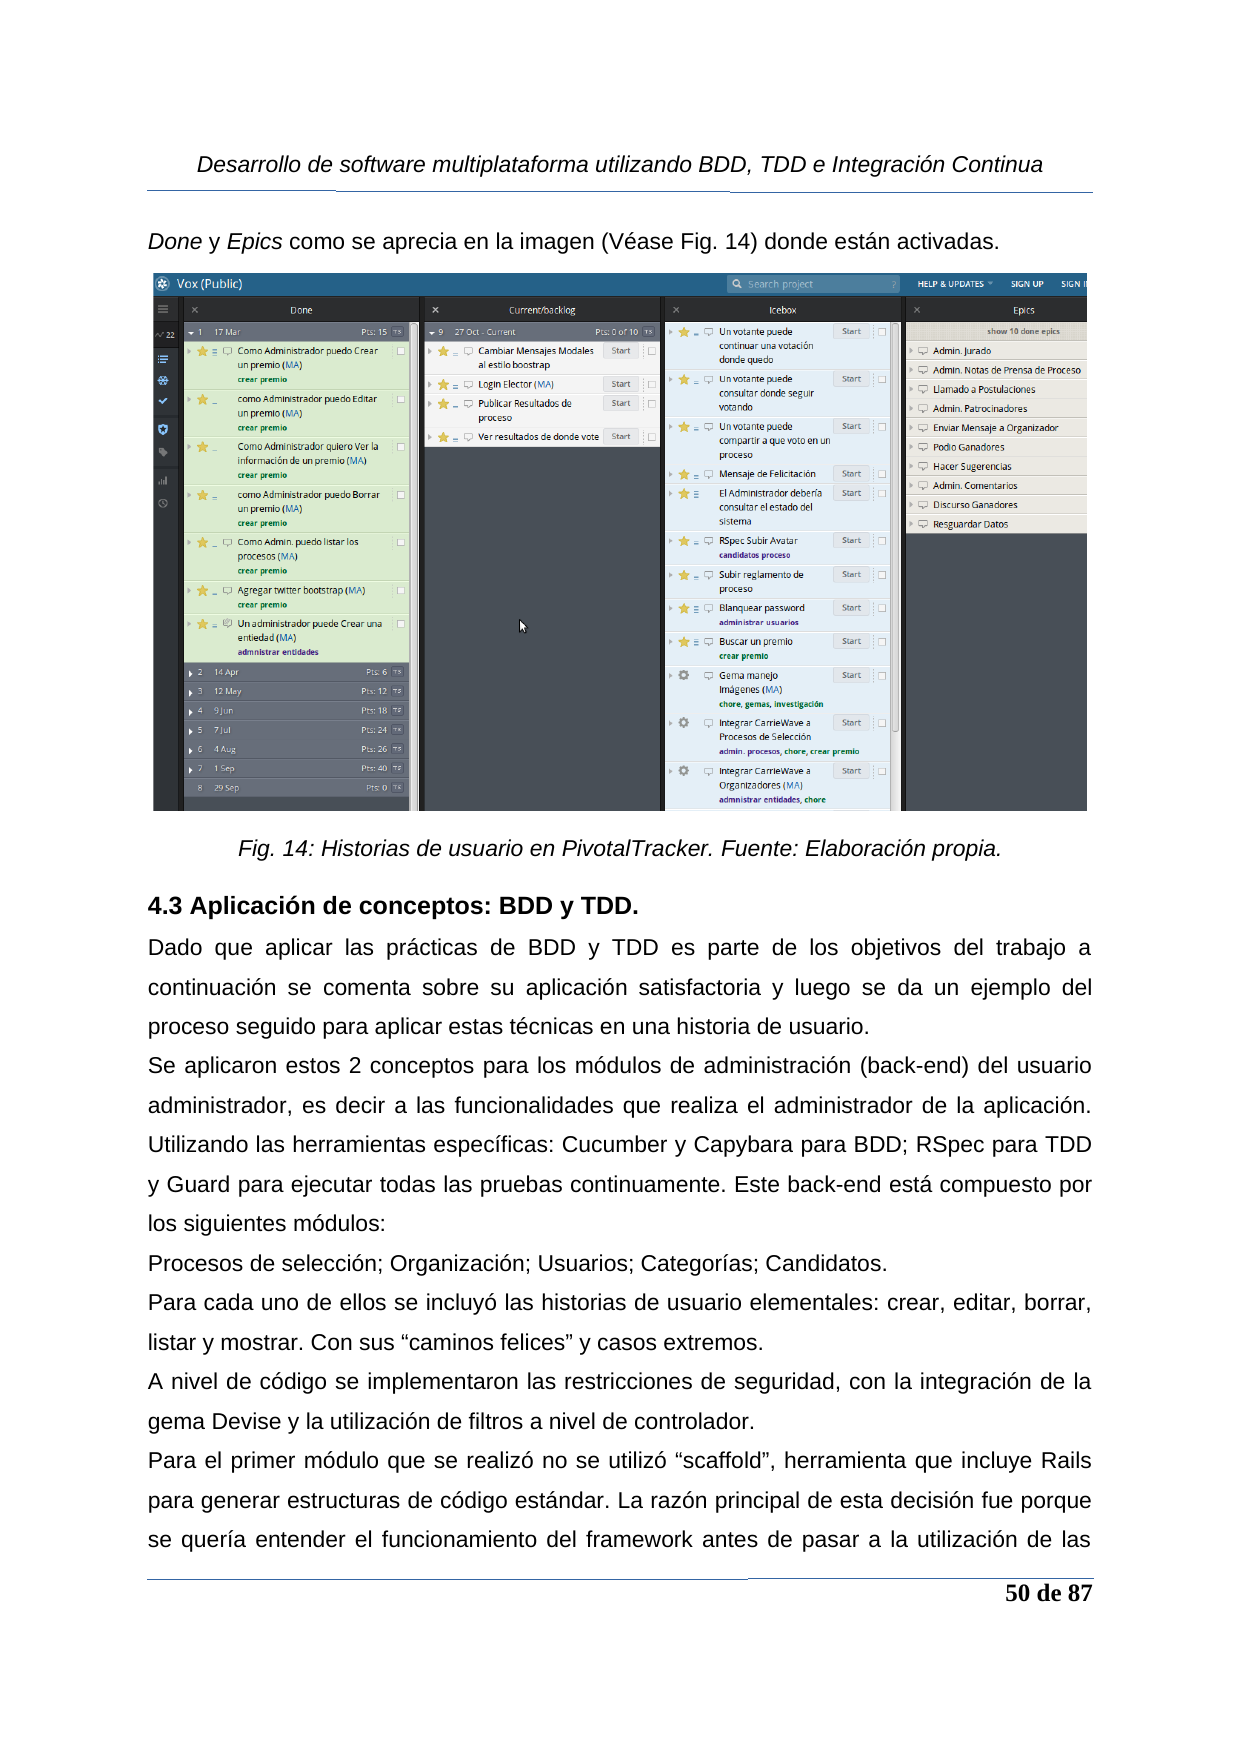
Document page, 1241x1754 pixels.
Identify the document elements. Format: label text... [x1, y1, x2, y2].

picture [153, 273, 1087, 811]
text Dado que aplicar las prácticas de BDD y TDD es parte de los objetivos del trabajo a continuación se comenta sobre su aplicación satisfactoria y luego se da un ejemplo del proceso seguido para aplicar estas técnicas en una historia de usuario. [148, 934, 1093, 1039]
text Se aplicaron estos 2 conceptos para los módulos de administración (back-end) del usuario administrador, es decir a las funcionalidades que realiza el administrador de la aplicación. Utilizando las herramientas específicas: Cucumber y Capybara para BDD; RSpec para TDD y Guard para ejecutar todas las pruebas continuamente. Este back-end está compuesto por los siguientes módulos: [148, 1052, 1093, 1237]
text A nivel de código se implementaron las restricciones de seguridad, con la integración de la gema Devise y la utilización de filtros a nivel de controlador. [148, 1368, 1093, 1434]
table_cell Fig. 14: Historias de usuario en PivotalTracker. Fuente: Elaboración propia. [148, 816, 1093, 879]
table_header [148, 268, 1093, 816]
text Done y Epics como se aprecia en la imagen (Véase Fig. 14) donde están activadas. [148, 228, 1093, 254]
text Procesos de selección; Organización; Usuarios; Categorías; Candidatos. [148, 1250, 1093, 1276]
text Para el primer módulo que se realizó no se utilizó “scaffold”, herramienta que incluye Rails para generar estructuras de código estándar. La razón principal de esta decisión fue porque se quería entender el funcionamiento del framework antes de pasar a la utilización de las [148, 1447, 1093, 1552]
text Para cada uno de ellos se incluyó las historias de usuario elementales: crear, editar, borrar, listar y mostrar. Con sus “caminos felices” y casos extremos. [148, 1289, 1093, 1355]
text 4.3 Aplicación de conceptos: BDD y TDD. [148, 891, 1093, 919]
